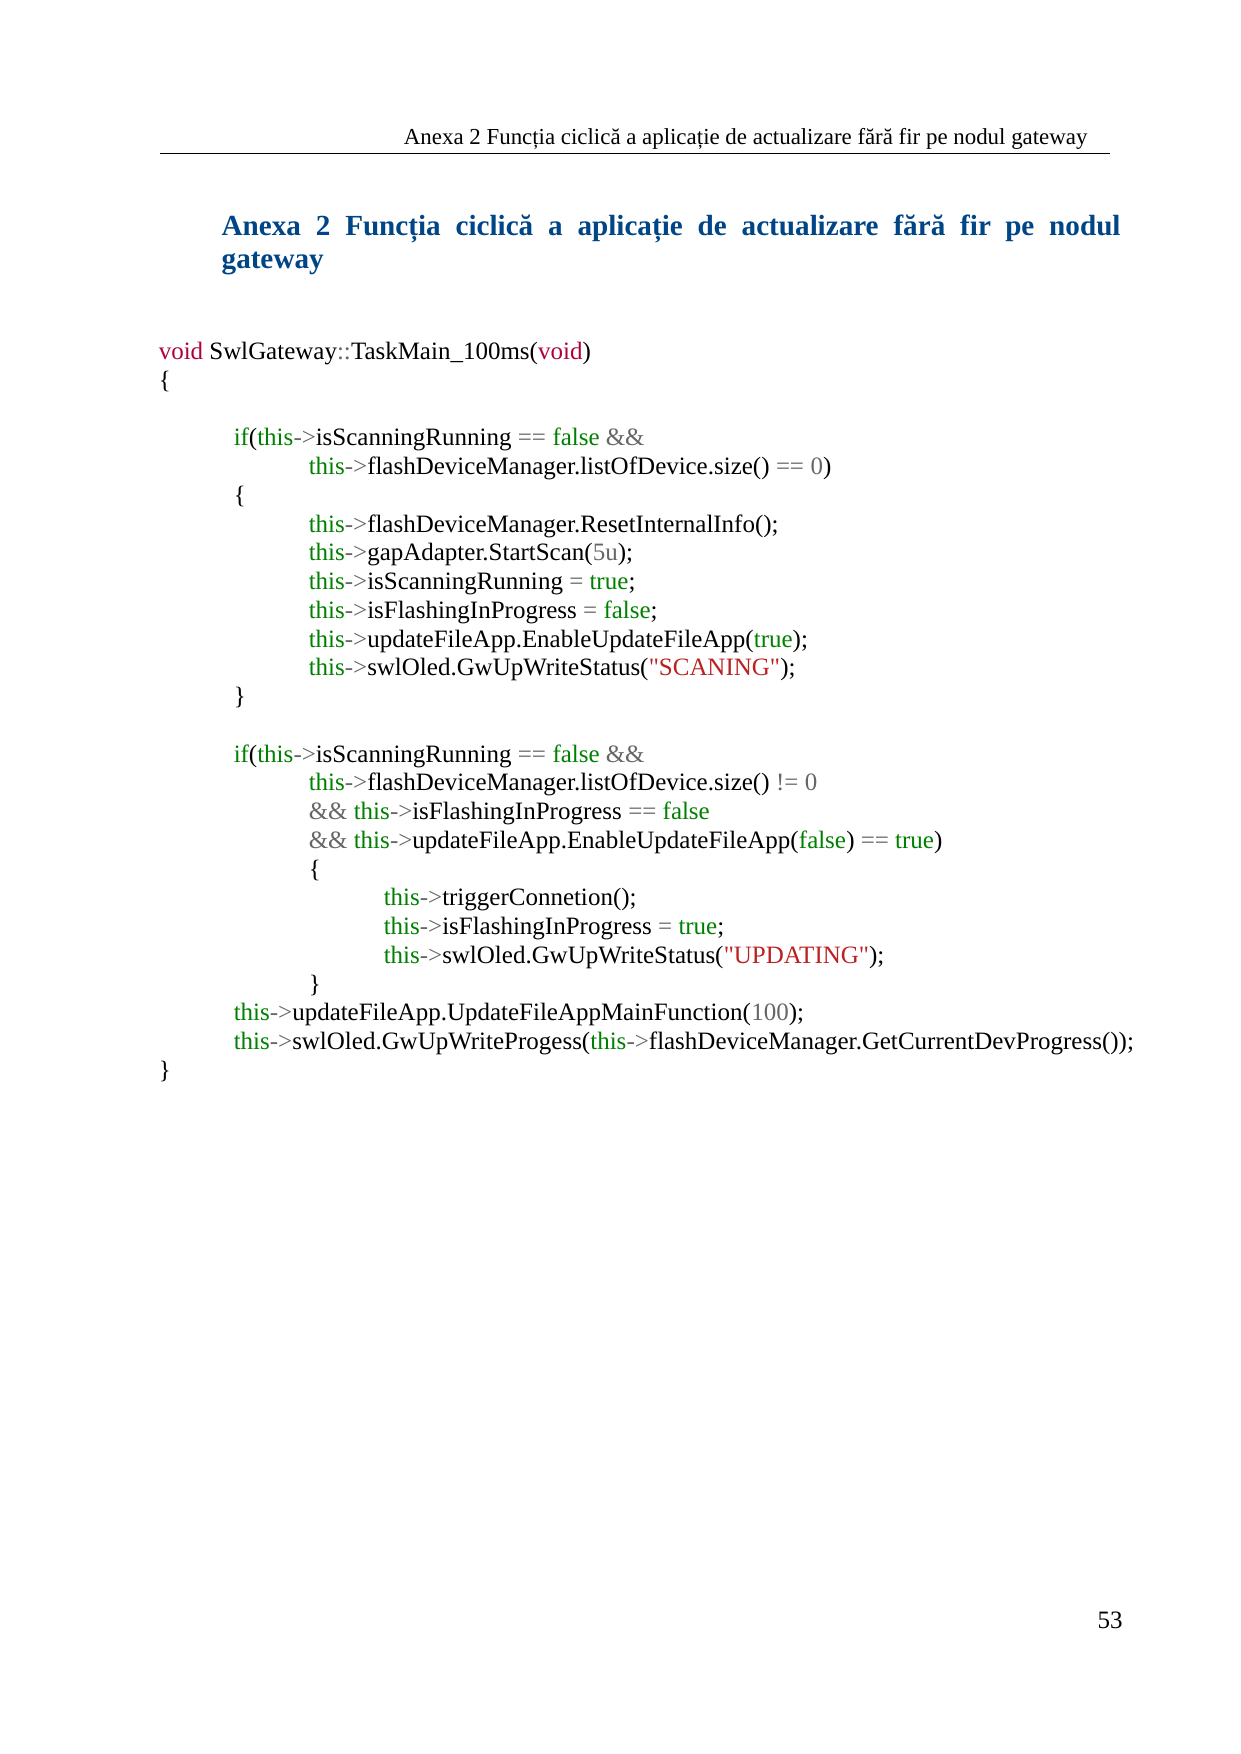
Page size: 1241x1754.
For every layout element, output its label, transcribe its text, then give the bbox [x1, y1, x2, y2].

subtitle Anexa 2 Funcția ciclică a aplicație de actualizare fără fir pe nodul gateway [221, 208, 1122, 275]
